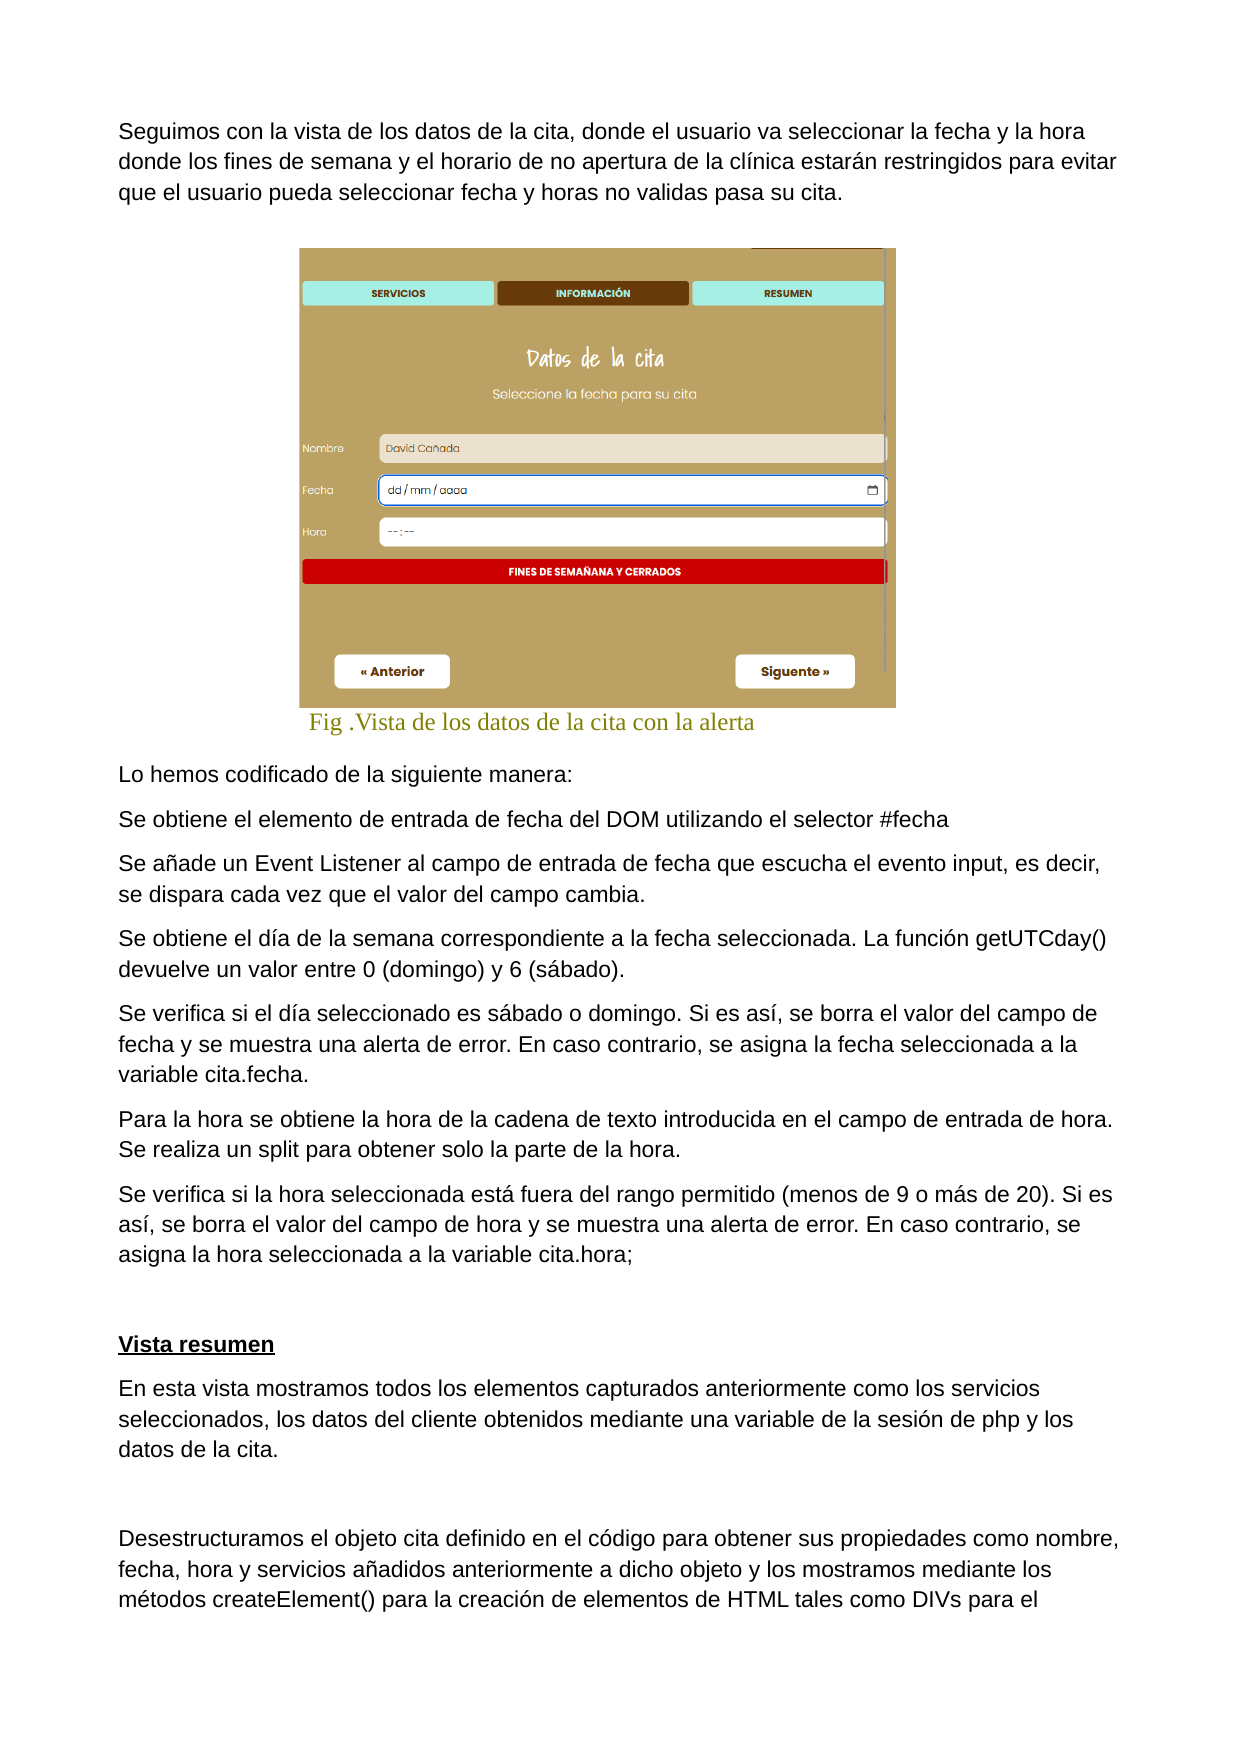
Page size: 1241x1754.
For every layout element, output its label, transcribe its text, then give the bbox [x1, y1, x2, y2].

text Se verifica si la hora seleccionada está fuera del rango permitido (menos de 9 o más de 20). Si es así, se borra el valor del campo de hora y se muestra una alerta de error. En caso contrario, se asigna la hora seleccionada a la variable cita.hora; [118, 1181, 1122, 1267]
text Se añade un Event Listener al campo de entrada de fecha que escucha el evento input, es decir, se dispara cada vez que el valor del campo cambia. [118, 850, 1122, 907]
text Lo hemos codificado de la siguiente manera: [118, 761, 1122, 787]
text Se obtiene el elemento de entrada de fecha del DOM utilizando el selector #fecha [118, 806, 1122, 832]
text Se obtiene el día de la semana correspondiente a la fecha seleccionada. La función getUTCday() devuelve un valor entre 0 (domingo) y 6 (sábado). [118, 925, 1122, 982]
text Para la hora se obtiene la hora de la cadena de texto introducida en el campo de entrada de hora. Se realiza un split para obtener solo la parte de la hora. [118, 1106, 1122, 1162]
picture [299, 248, 896, 708]
text Vista resumen [118, 1331, 1122, 1357]
text En esta vista mostramos todos los elementos capturados anteriormente como los servicios seleccionados, los datos del cliente obtenidos mediante una variable de la sesión de php y los datos de la cita. [118, 1375, 1122, 1462]
text Desestructuramos el objeto cita definido en el código para obtener sus propiedades como nombre, fecha, hora y servicios añadidos anteriormente a dicho objeto y los mostramos mediante los métodos createElement() para la creación de elementos de HTML tales como DIVs para el [118, 1525, 1122, 1612]
text Seguimos con la vista de los datos de la cita, donde el usuario va seleccionar la fecha y la hora donde los fines de semana y el horario de no apertura de la clínica estarán restringidos para evitar que el usuario pueda seleccionar fecha y horas no validas pasa su cita. [118, 118, 1122, 205]
text Se verifica si el día seleccionado es sábado o domingo. Si es así, se borra el valor del campo de fecha y se muestra una alerta de error. En caso contrario, se asigna la fecha seleccionada a la variable cita.fecha. [118, 1000, 1122, 1087]
